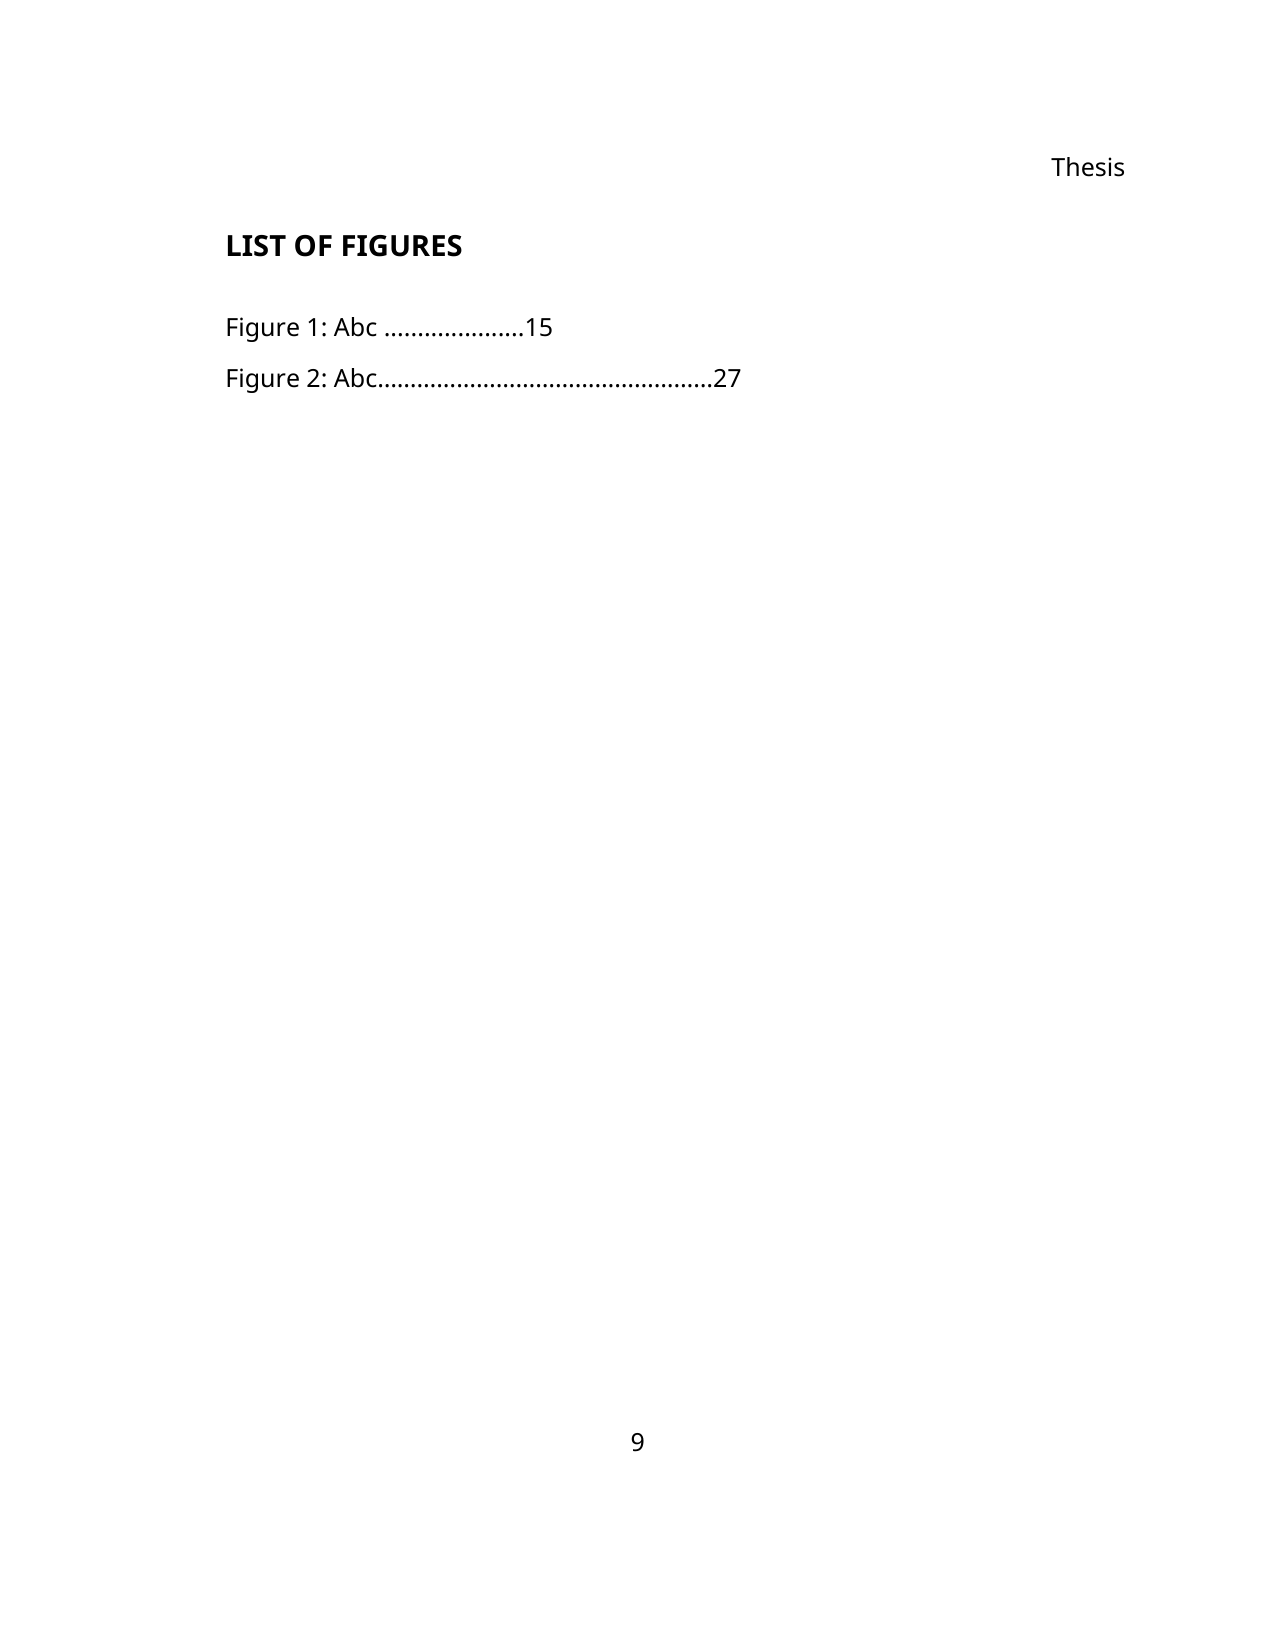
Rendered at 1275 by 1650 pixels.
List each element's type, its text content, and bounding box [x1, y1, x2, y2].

text Figure 1: Abc .....................15 [225, 309, 1125, 343]
text LIST OF FIGURES [225, 225, 1125, 265]
text Figure 2: Abc……………………………………………27 [225, 361, 1125, 394]
